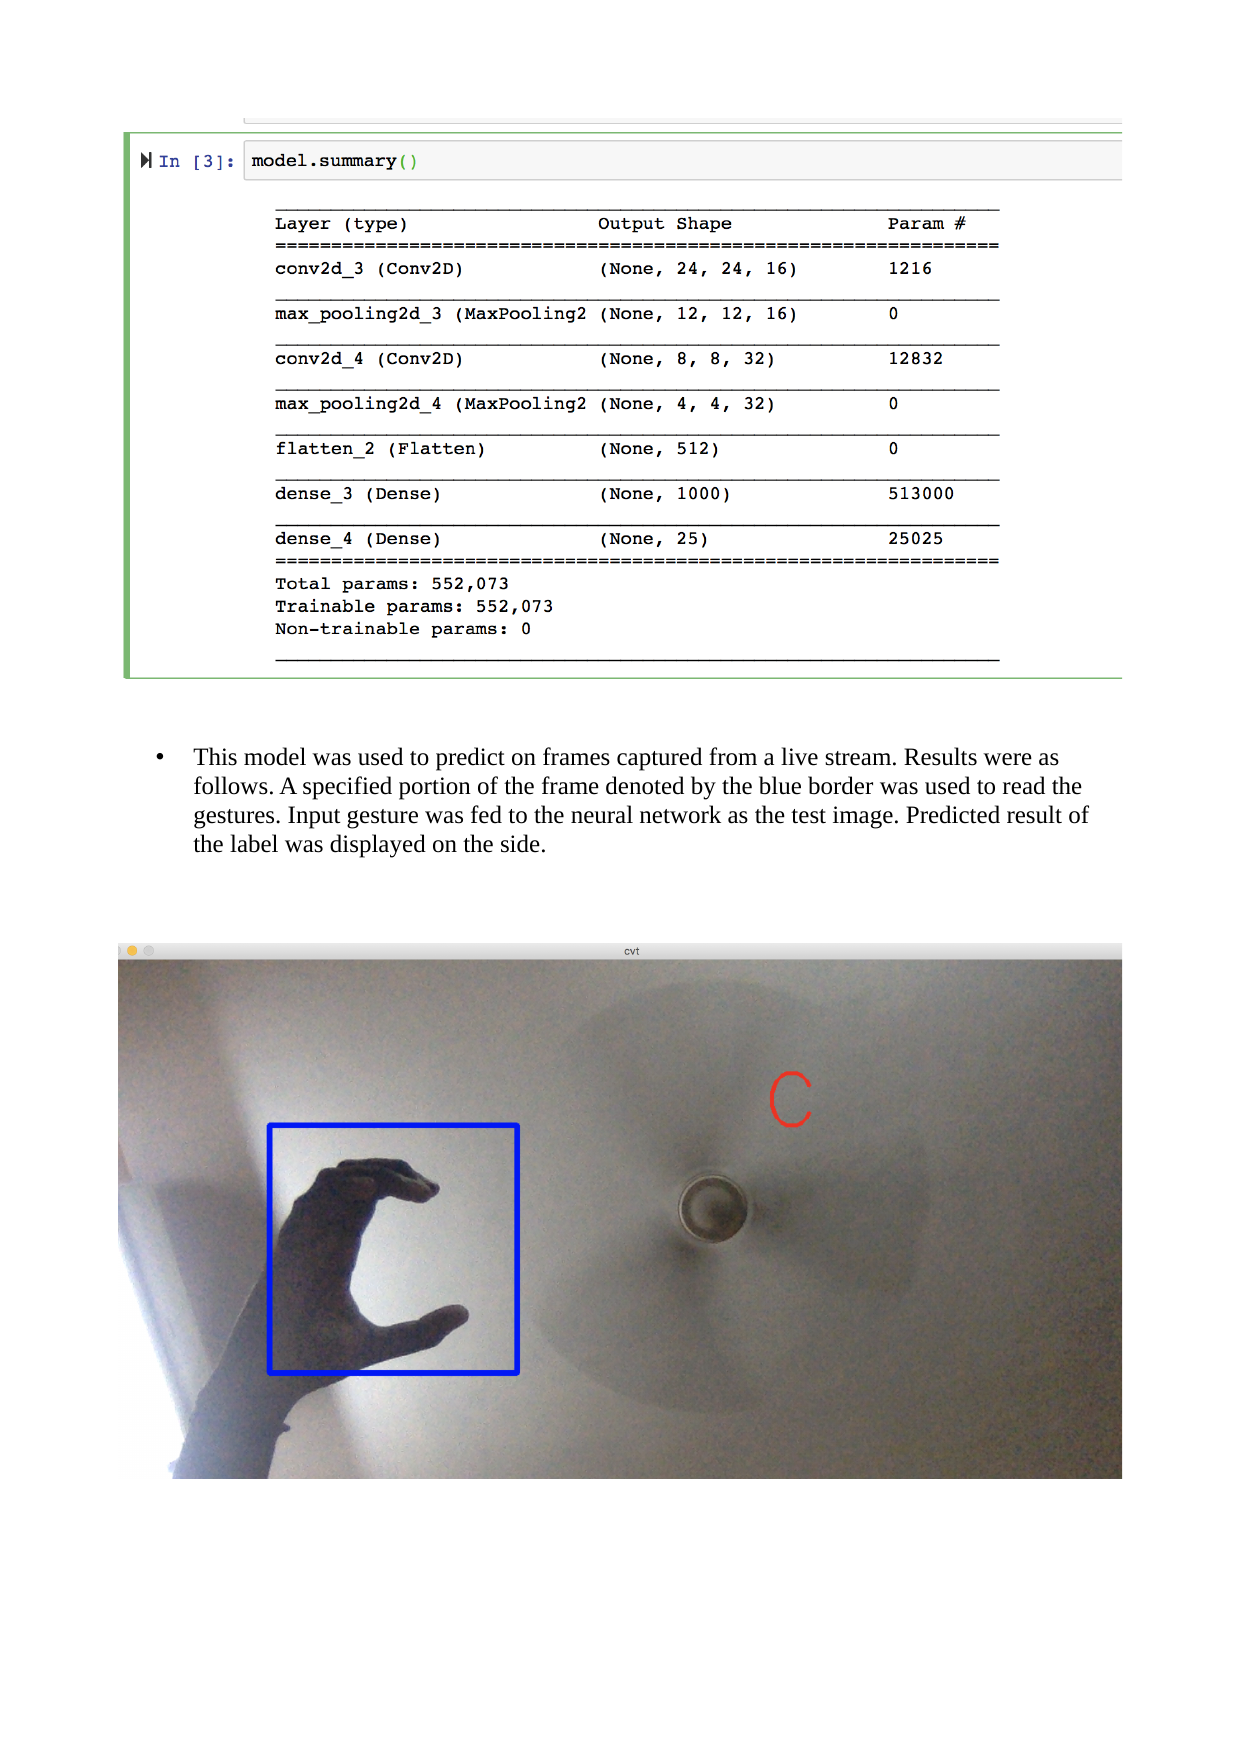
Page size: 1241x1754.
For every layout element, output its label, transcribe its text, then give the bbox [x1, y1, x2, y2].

picture [118, 943, 1123, 1479]
list This model was used to predict on frames captured from a live stream. Results were as follows. A specified portion of the frame denoted by the blue border was used to read the gestures. Input gesture was fed to the neural network as the test image. Predicted result of the label was displayed on the side. [156, 742, 1122, 857]
picture [118, 118, 1123, 685]
